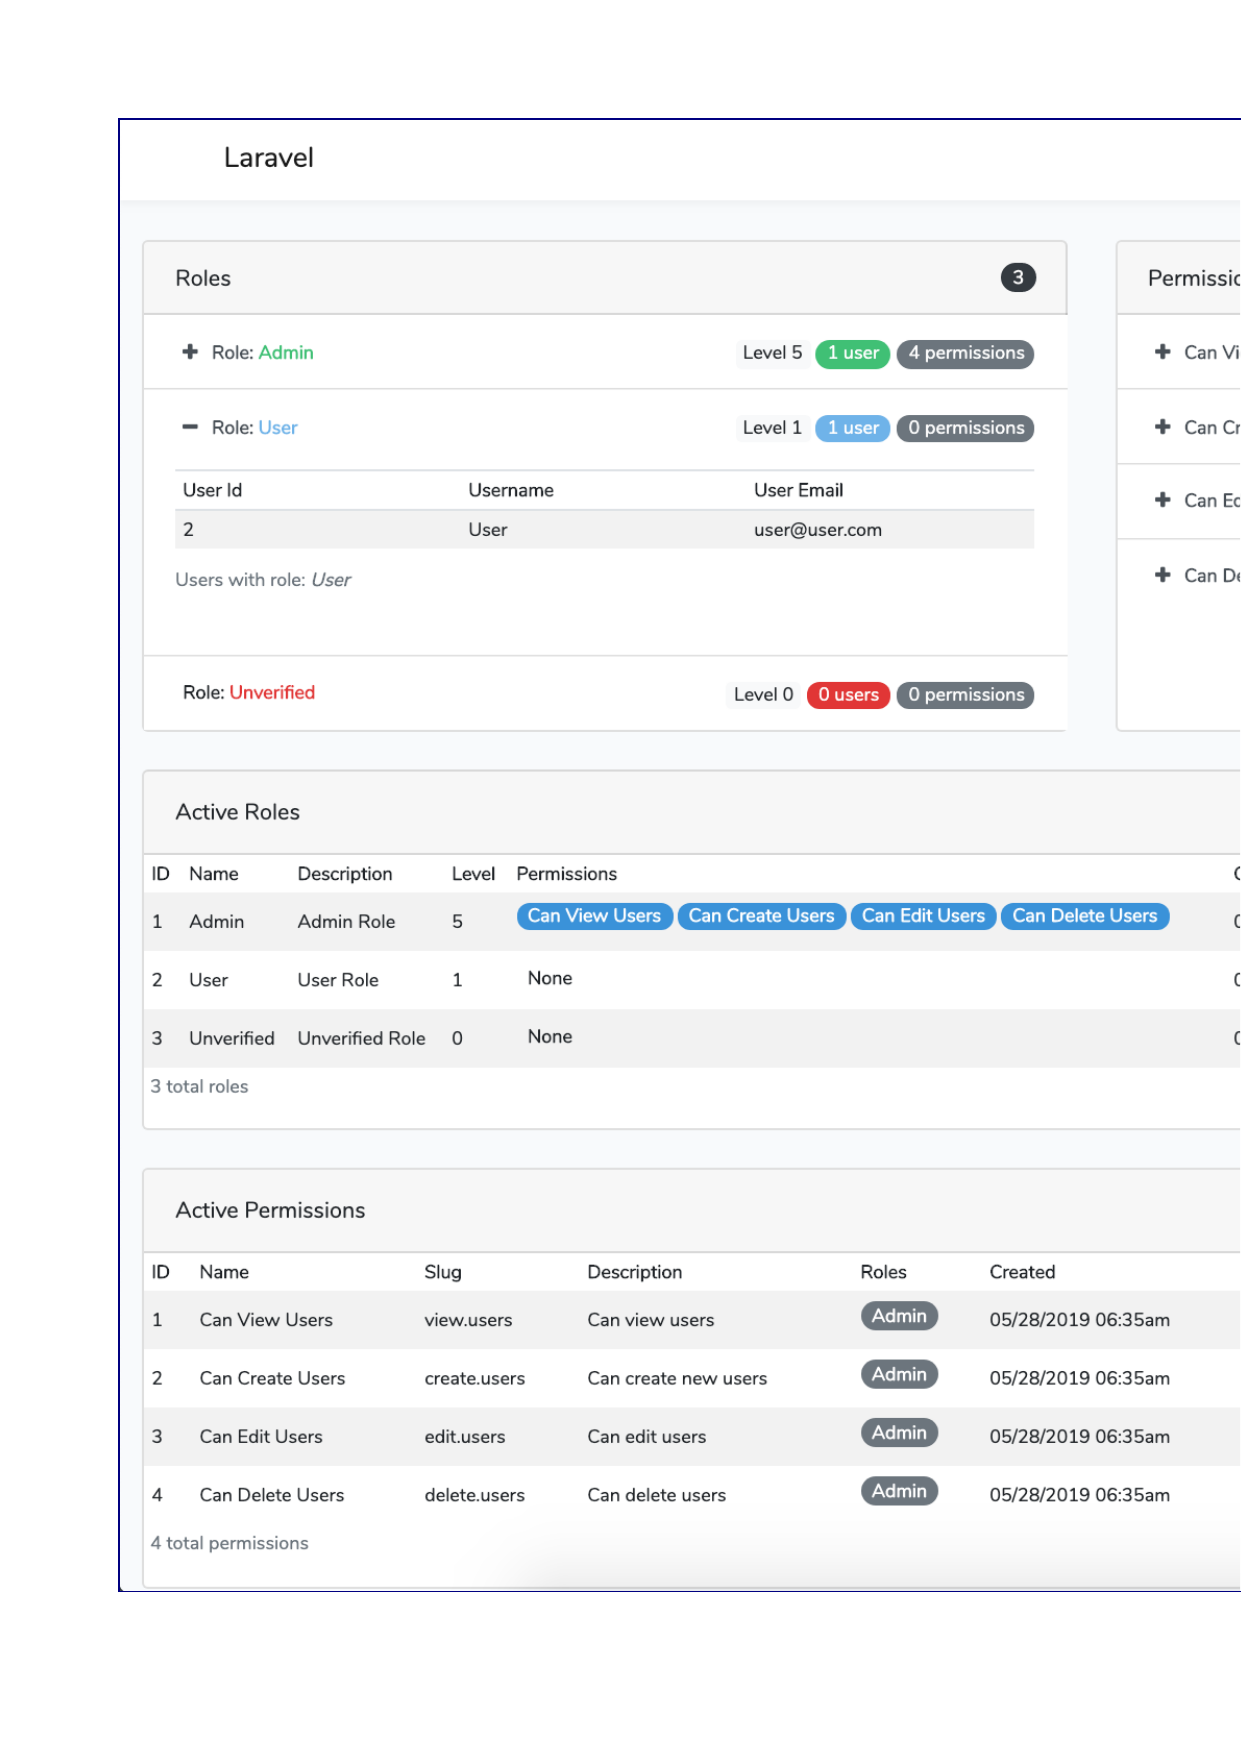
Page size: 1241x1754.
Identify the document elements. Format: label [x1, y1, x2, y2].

picture [120, 120, 1241, 1591]
